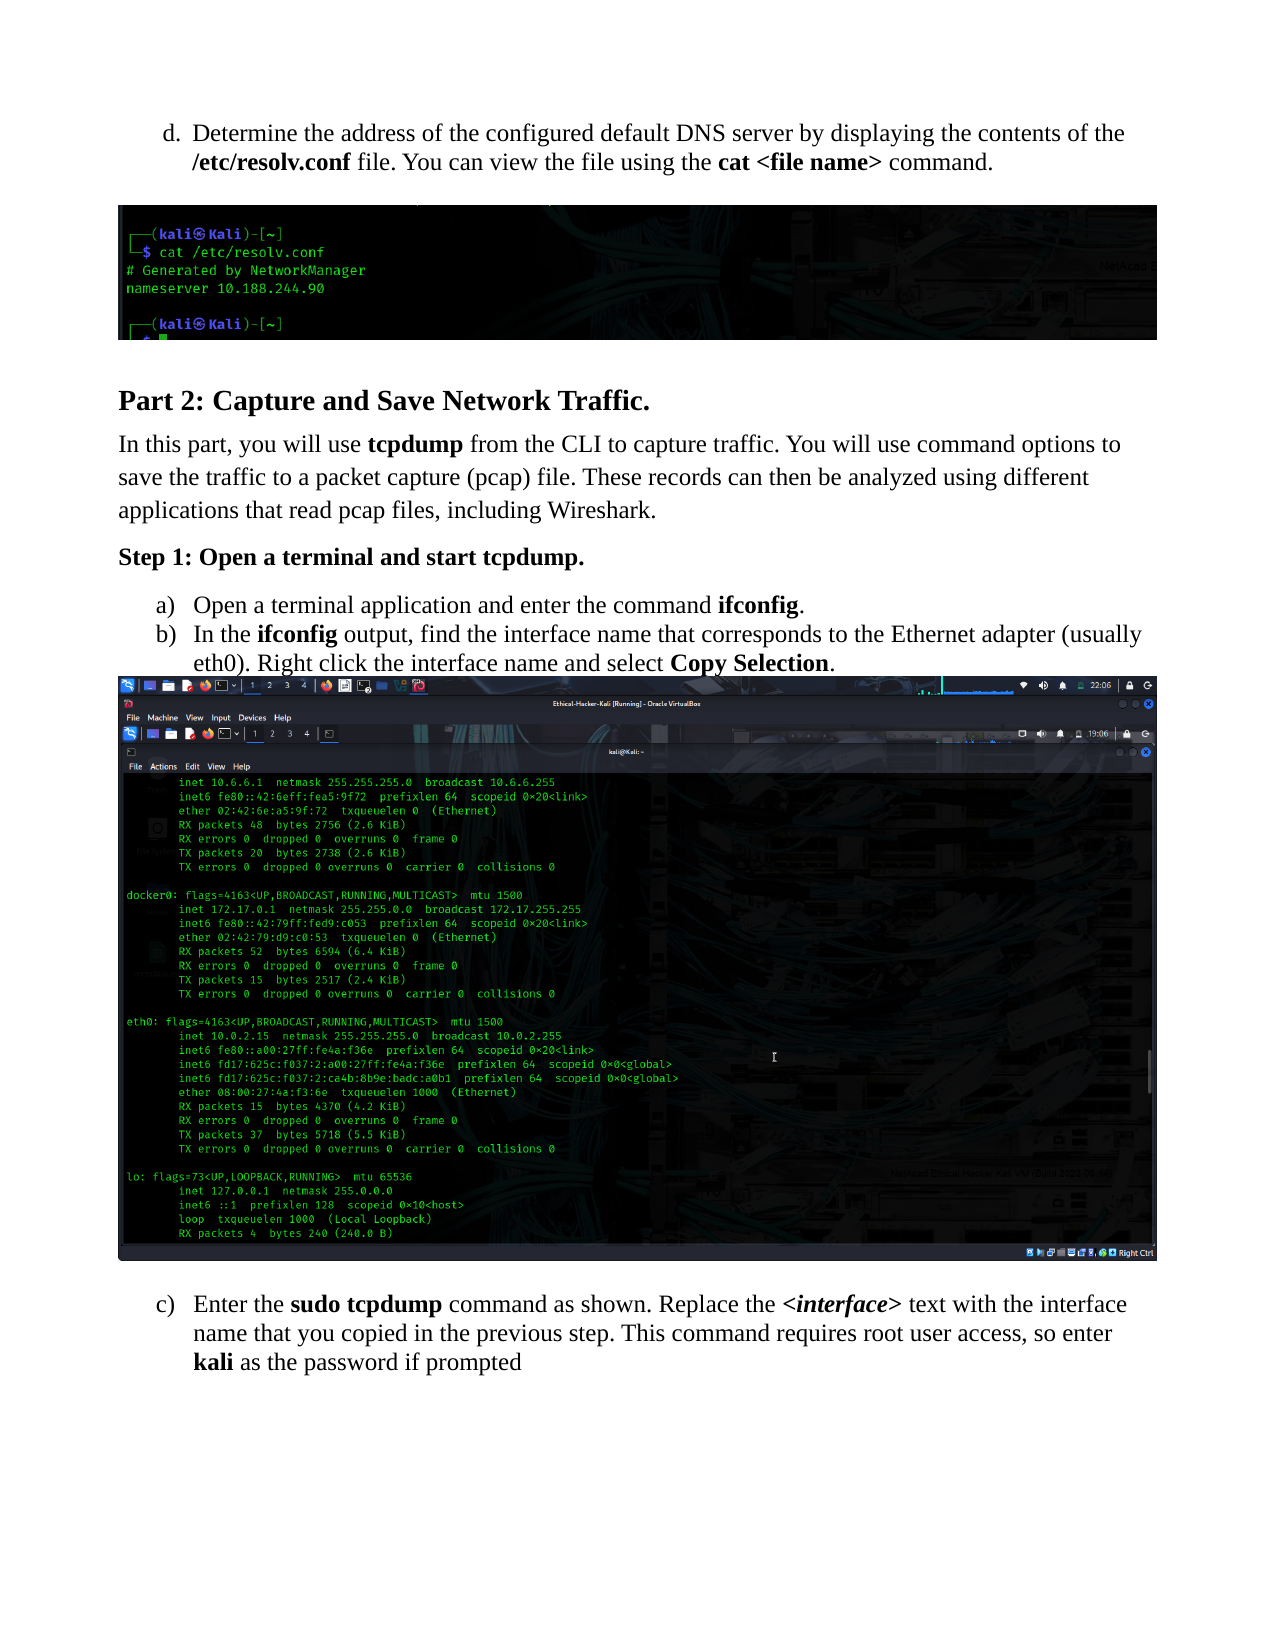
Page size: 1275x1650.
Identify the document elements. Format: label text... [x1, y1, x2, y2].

text Step 1: Open a terminal and start tcpdump. [118, 542, 1157, 571]
picture [118, 676, 1157, 1261]
subtitle Part 2: Capture and Save Network Traffic. [118, 383, 1157, 416]
list Determine the address of the configured default DNS server by displaying the contents of the /etc/resolv.conf file. You can view the file using the cat <file name> command. [162, 118, 1157, 176]
list In the ifconfig output, find the interface name that corresponds to the Ethernet adapter (usually eth0). Right click the interface name and select Copy Selection. [156, 619, 1157, 676]
picture [118, 205, 1157, 340]
list Enter the sudo tcpdump command as shown. Replace the <interface> text with the interface name that you copied in the previous step. This command requires root user access, so enter kali as the password if prompted [156, 1289, 1157, 1376]
text In this part, you will use tcpdump from the CLI to capture traffic. You will use command options to save the traffic to a packet capture (pcap) file. These records can then be analyzed using different applications that read pcap files, including Wireshark. [118, 429, 1157, 524]
list Open a terminal application and enter the command ifconfig. [156, 590, 1157, 619]
